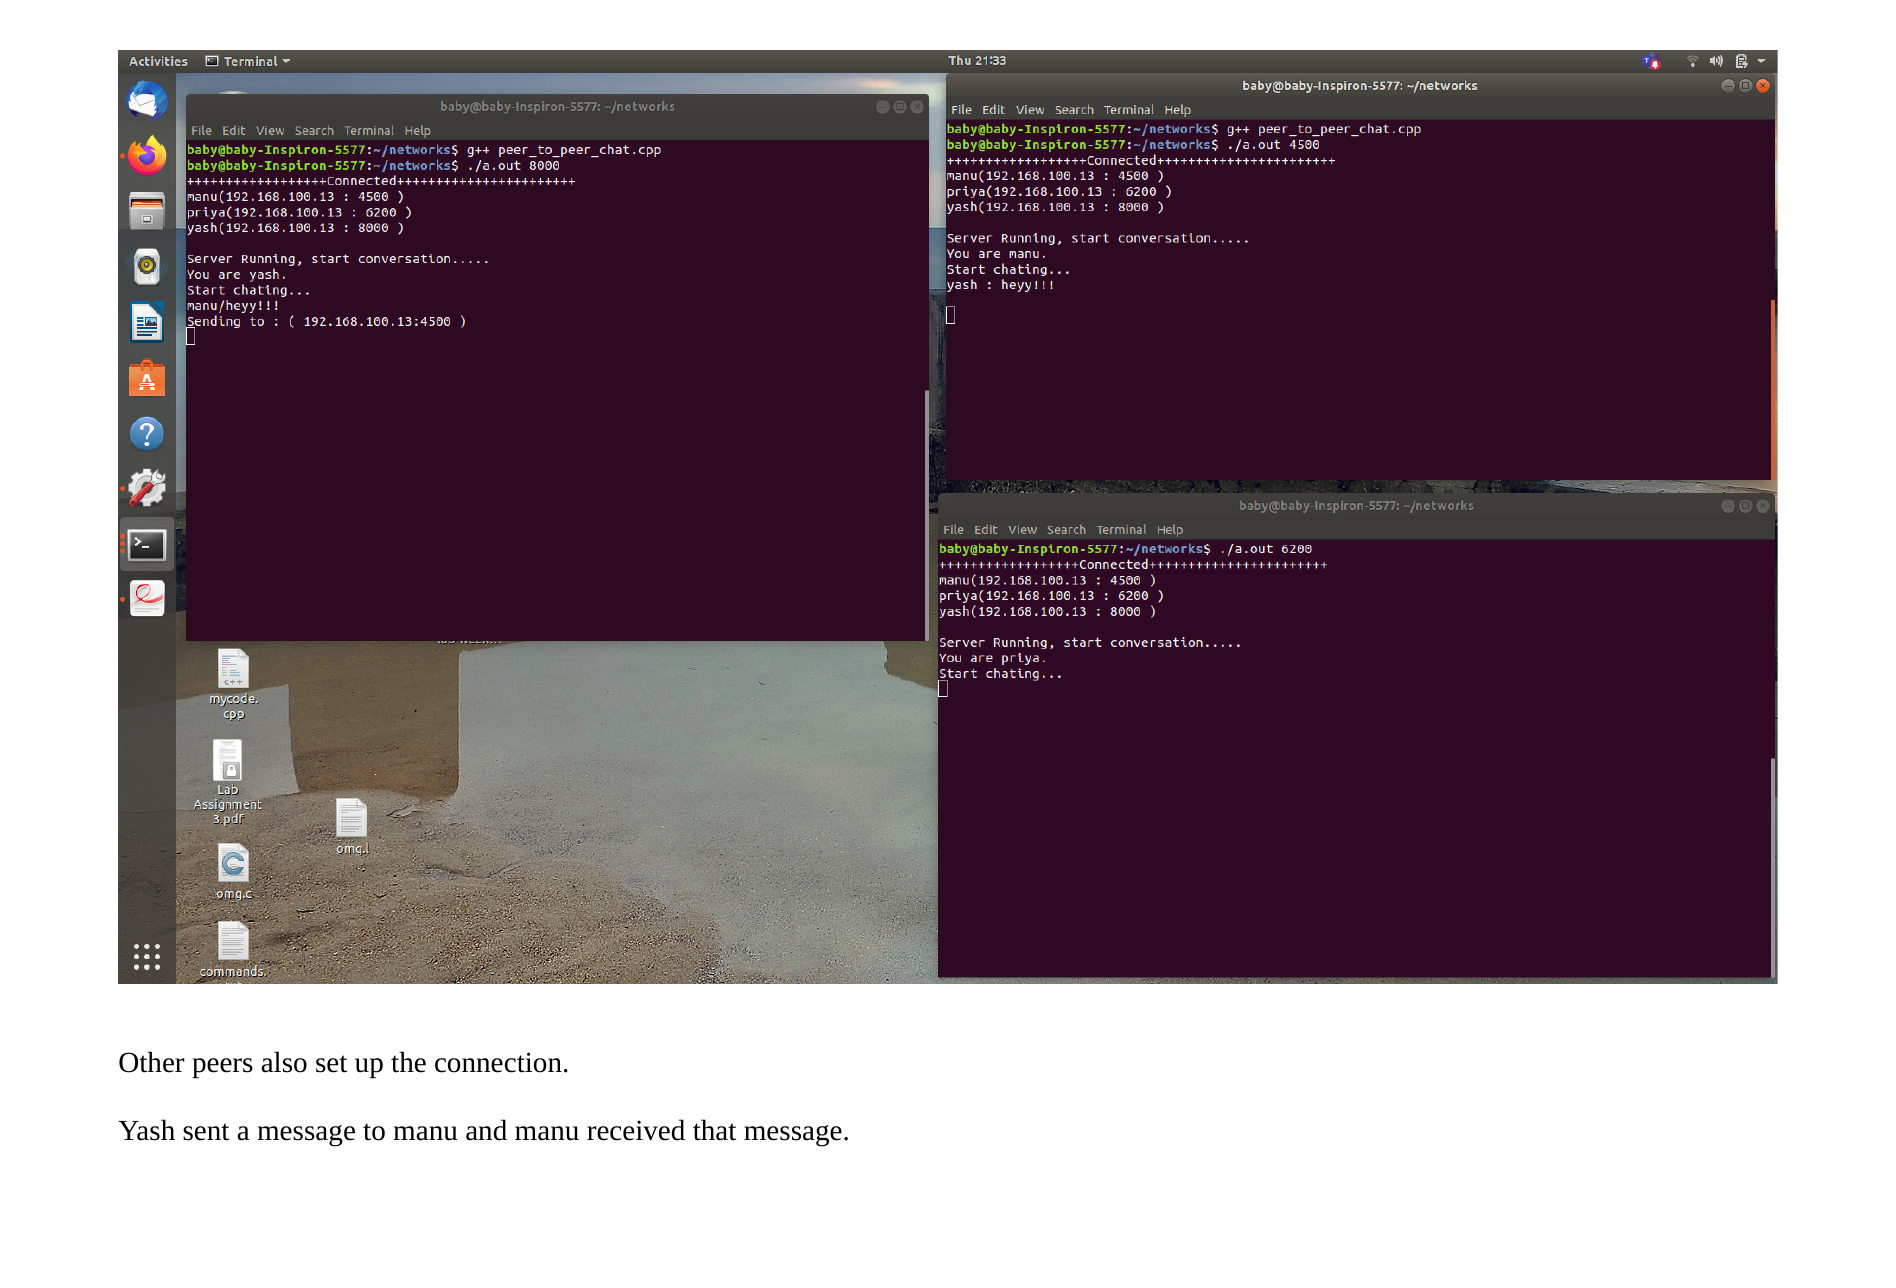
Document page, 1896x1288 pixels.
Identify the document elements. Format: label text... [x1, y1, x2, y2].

text Other peers also set up the connection. [118, 1046, 1777, 1079]
picture [118, 50, 1778, 984]
text Yash sent a message to manu and manu received that message. [118, 1113, 1777, 1146]
